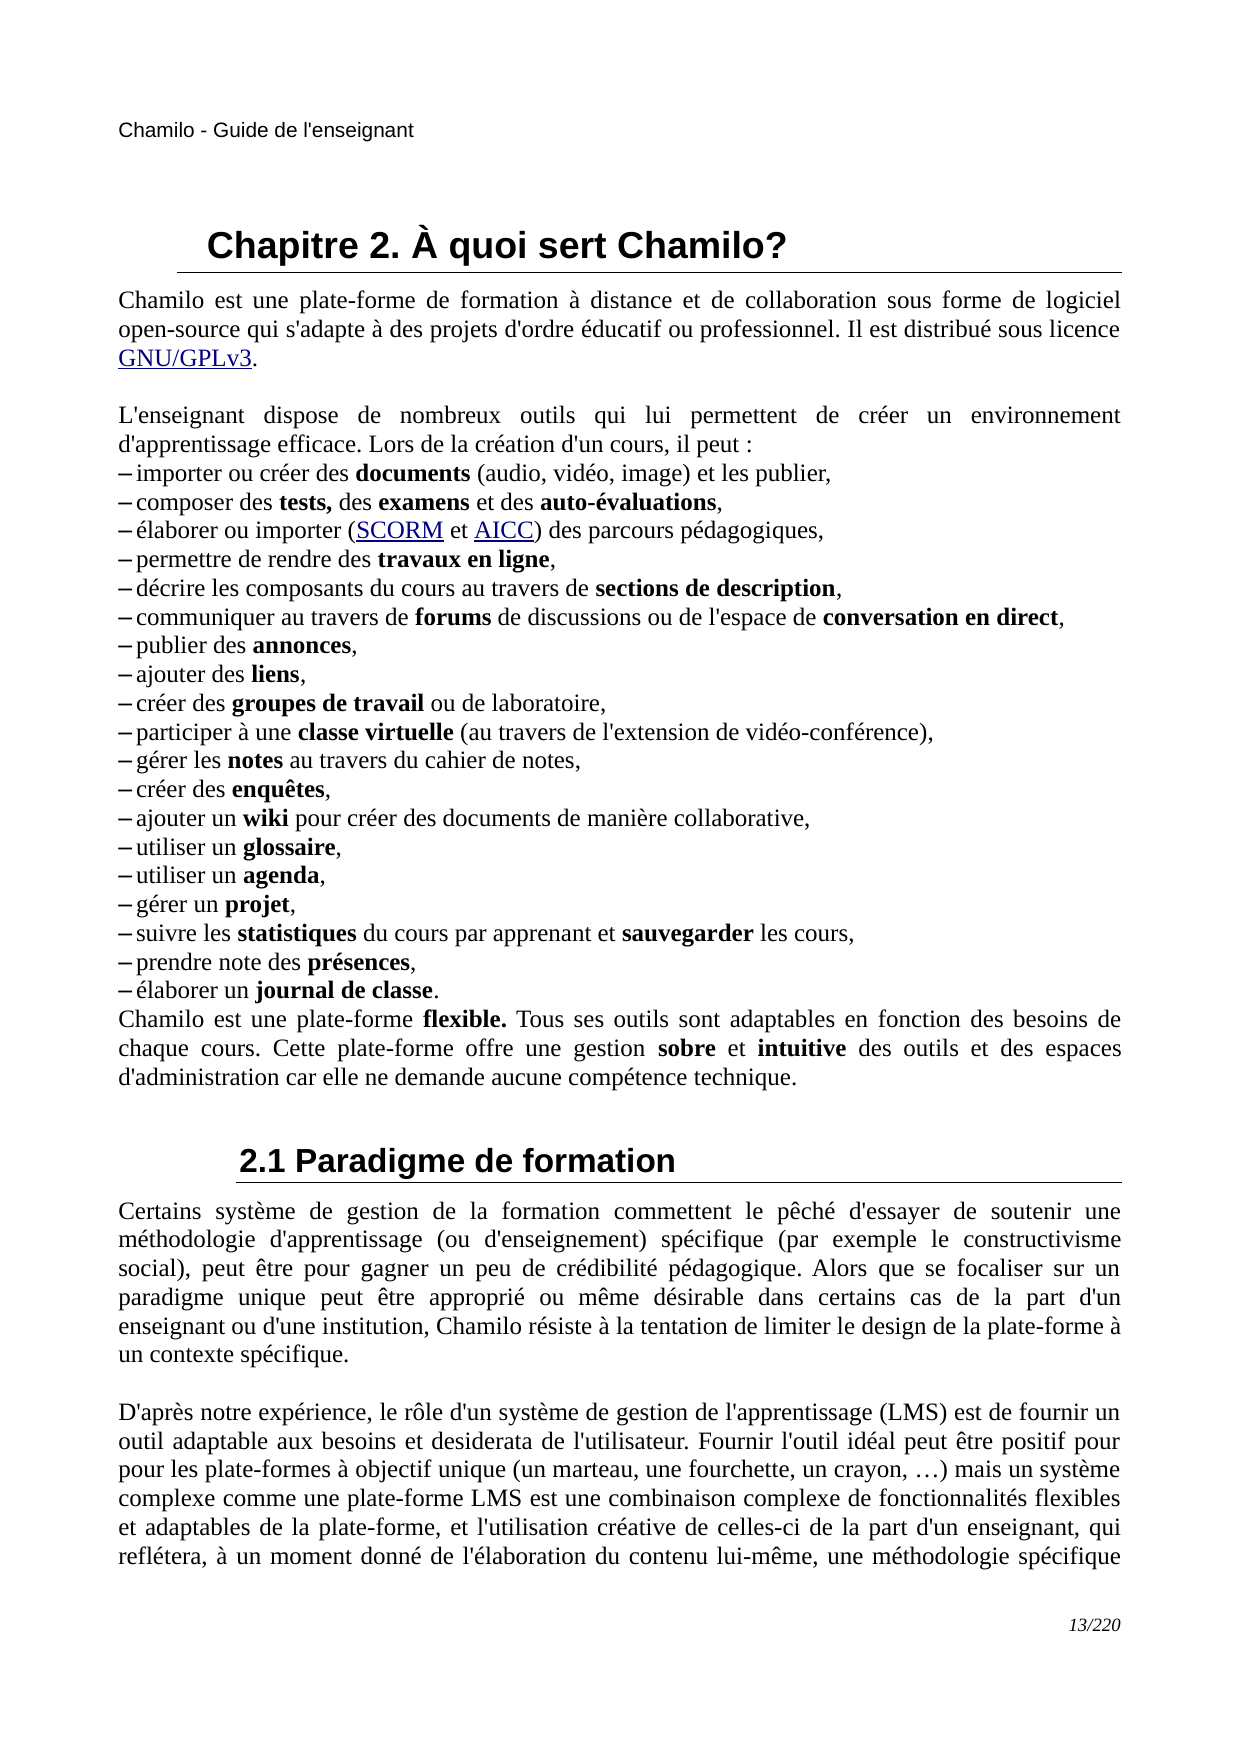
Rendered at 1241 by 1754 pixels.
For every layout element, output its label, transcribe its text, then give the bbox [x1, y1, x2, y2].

list créer des enquêtes, [118, 774, 1122, 803]
list prendre note des présences, [118, 947, 1122, 975]
list utiliser un agenda, [118, 860, 1122, 889]
subtitle À quoi sert Chamilo? [177, 190, 1122, 272]
list permettre de rendre des travaux en ligne, [118, 544, 1122, 573]
list gérer un projet, [118, 889, 1122, 918]
text D'après notre expérience, le rôle d'un système de gestion de l'apprentissage (LMS) est de fournir un outil adaptable aux besoins et desiderata de l'utilisateur. Fournir l'outil idéal peut être positif pour pour les plate-formes à objectif unique (un marteau, une fourchette, un crayon, …) mais un système complexe comme une plate-forme LMS est une combinaison complexe de fonctionnalités flexibles et adaptables de la plate-forme, et l'utilisation créative de celles-ci de la part d'un enseignant, qui reflétera, à un moment donné de l'élaboration du contenu lui-même, une méthodologie spécifique [118, 1397, 1122, 1569]
list créer des groupes de travail ou de laboratoire, [118, 688, 1122, 717]
list utiliser un glossaire, [118, 832, 1122, 860]
list décrire les composants du cours au travers de sections de description, [118, 573, 1122, 602]
list composer des tests, des examens et des auto-évaluations, [118, 487, 1122, 515]
list élaborer un journal de classe. [118, 975, 1122, 1004]
text Certains système de gestion de la formation commettent le pêché d'essayer de soutenir une méthodologie d'apprentissage (ou d'enseignement) spécifique (par exemple le constructivisme social), peut être pour gagner un peu de crédibilité pédagogique. Alors que se focaliser sur un paradigme unique peut être approprié ou même désirable dans certains cas de la part d'un enseignant ou d'une institution, Chamilo résiste à la tentation de limiter le design de la plate-forme à un contexte spécifique. [118, 1196, 1122, 1368]
text Chamilo est une plate-forme de formation à distance et de collaboration sous forme de logiciel open-source qui s'adapte à des projets d'ordre éducatif ou professionnel. Il est distribué sous licence GNU/GPLv3. [118, 285, 1122, 372]
list élaborer ou importer (SCORM et AICC) des parcours pédagogiques, [118, 515, 1122, 544]
list gérer les notes au travers du cahier de notes, [118, 745, 1122, 774]
list importer ou créer des documents (audio, vidéo, image) et les publier, [118, 458, 1122, 487]
text L'enseignant dispose de nombreux outils qui lui permettent de créer un environnement d'apprentissage efficace. Lors de la création d'un cours, il peut : [118, 400, 1122, 458]
list communiquer au travers de forums de discussions ou de l'espace de conversation en direct, [118, 602, 1122, 630]
list ajouter des liens, [118, 659, 1122, 688]
list participer à une classe virtuelle (au travers de l'extension de vidéo-conférence), [118, 717, 1122, 745]
subtitle Paradigme de formation [236, 1138, 1122, 1182]
list suivre les statistiques du cours par apprenant et sauvegarder les cours, [118, 918, 1122, 947]
list ajouter un wiki pour créer des documents de manière collaborative, [118, 803, 1122, 832]
text Chamilo est une plate-forme flexible. Tous ses outils sont adaptables en fonction des besoins de chaque cours. Cette plate-forme offre une gestion sobre et intuitive des outils et des espaces d'administration car elle ne demande aucune compétence technique. [118, 1004, 1122, 1090]
list publier des annonces, [118, 630, 1122, 659]
